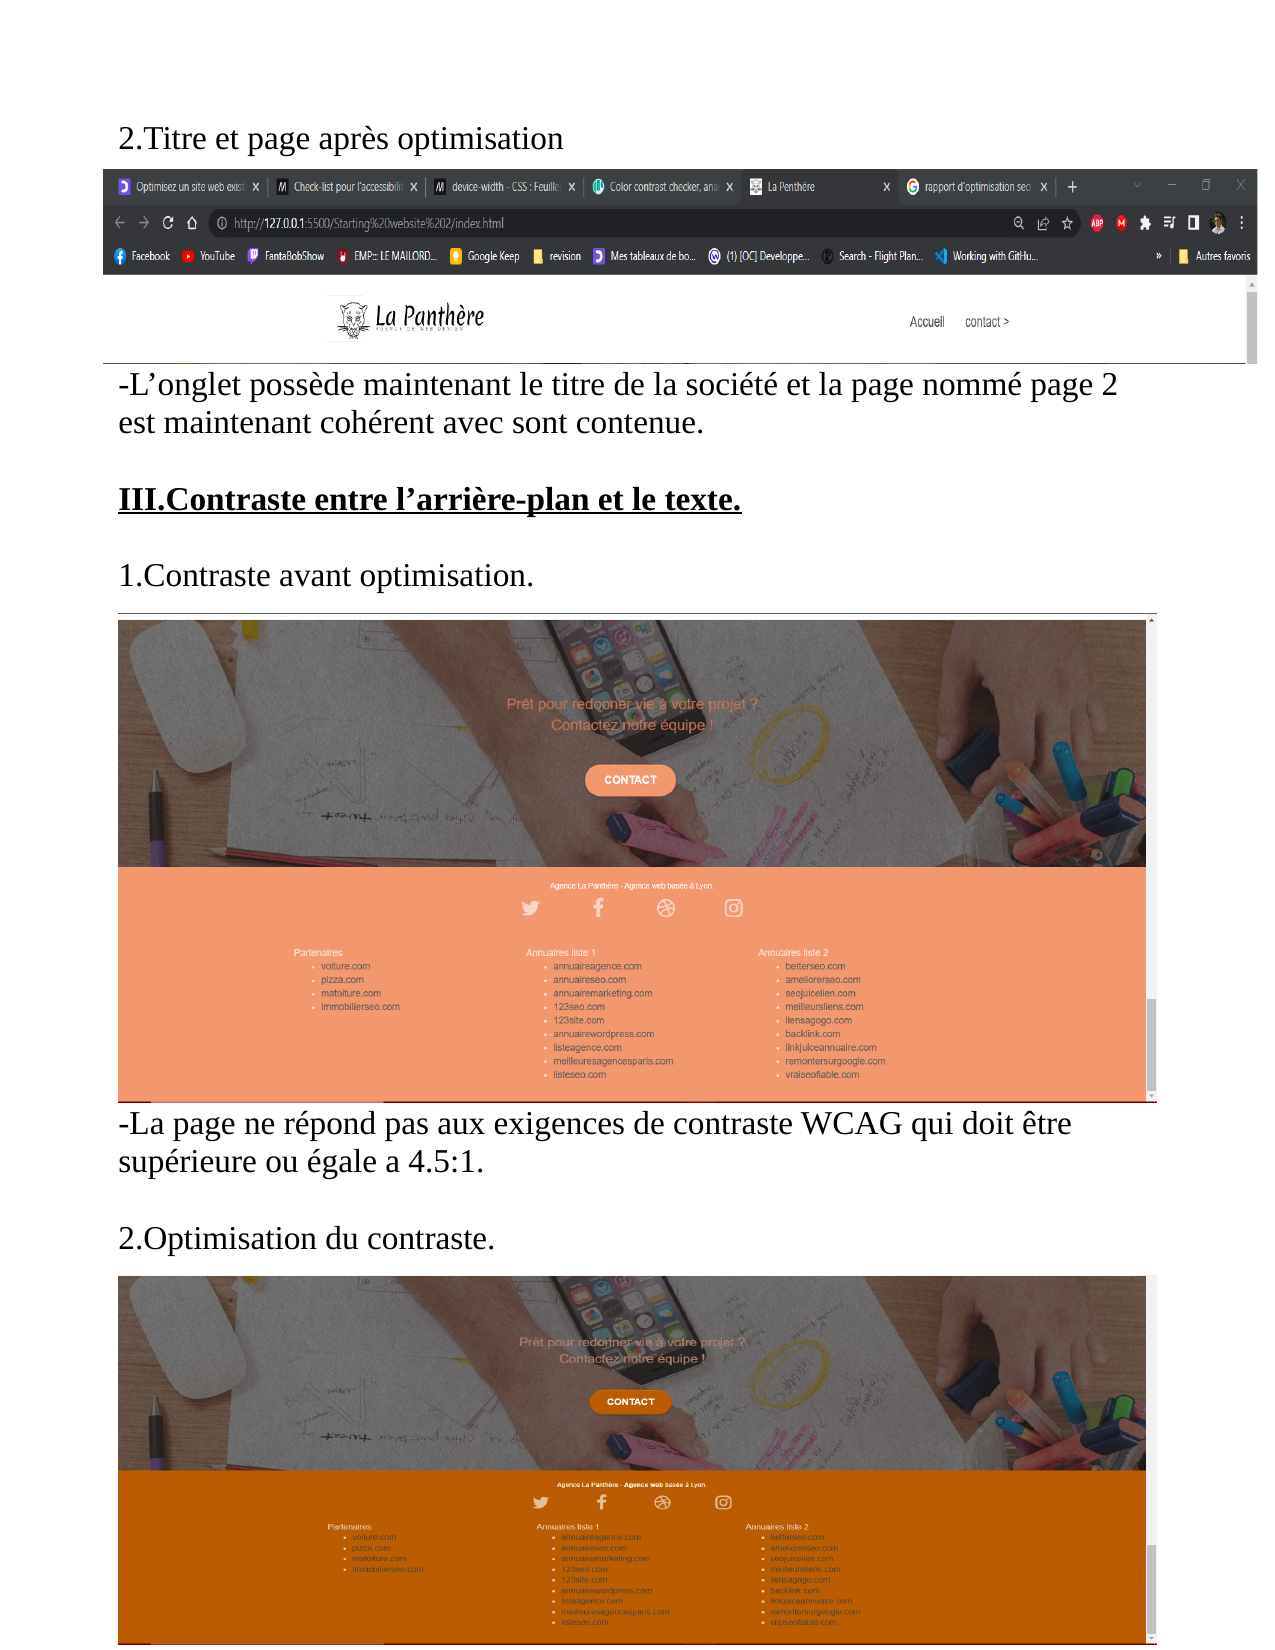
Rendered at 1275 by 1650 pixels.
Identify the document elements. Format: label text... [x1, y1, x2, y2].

text 2.Optimisation du contraste. [118, 1218, 1157, 1256]
text -L’onglet possède maintenant le titre de la société et la page nommé page 2 est maintenant cohérent avec sont contenue. [118, 364, 1157, 441]
picture [118, 613, 1157, 1103]
text [118, 156, 1157, 169]
text III.Contraste entre l’arrière-plan et le texte. [118, 479, 1157, 517]
text -La page ne répond pas aux exigences de contraste WCAG qui doit être supérieure ou égale a 4.5:1. [118, 1103, 1157, 1180]
picture [103, 169, 1258, 364]
text 2.Titre et page après optimisation [118, 118, 1157, 156]
picture [118, 1275, 1157, 1645]
text 1.Contraste avant optimisation. [118, 556, 1157, 594]
text [118, 594, 1157, 613]
